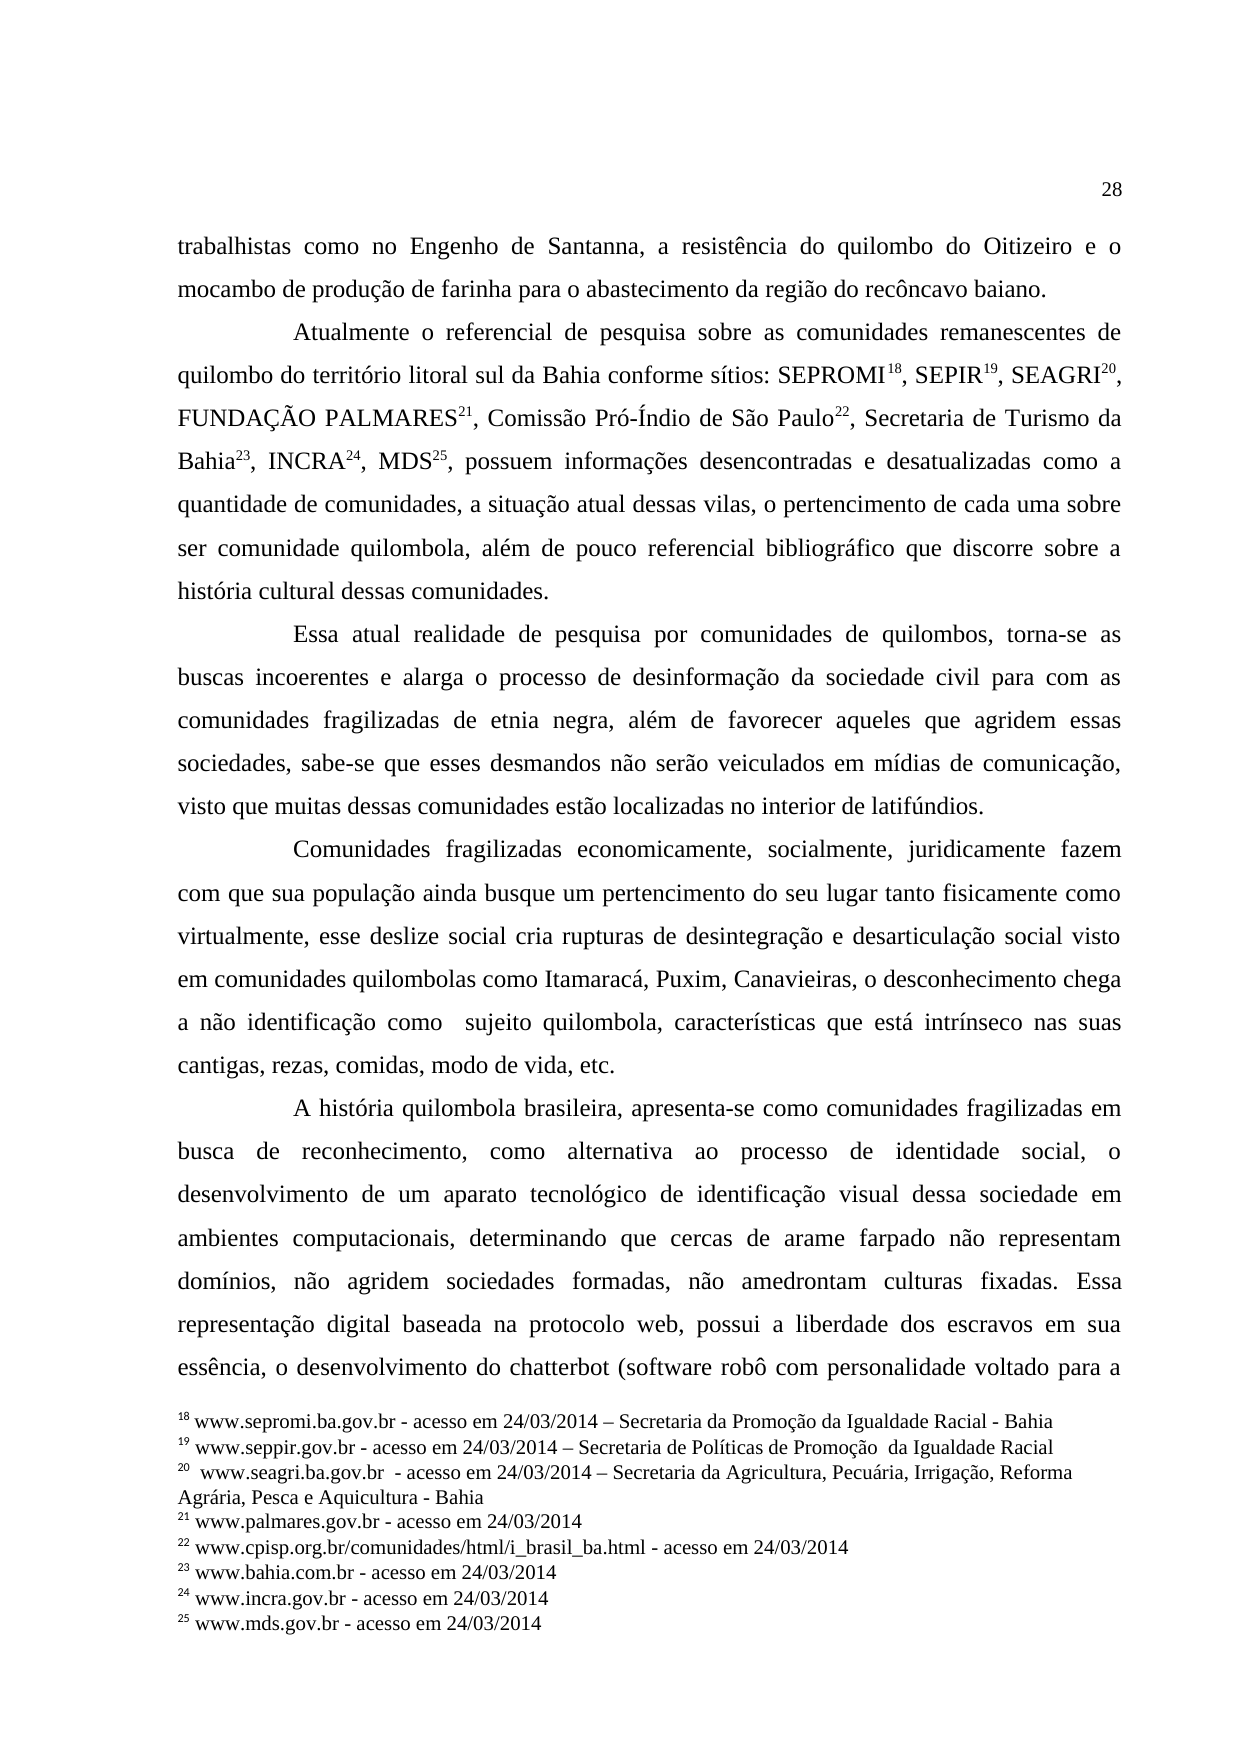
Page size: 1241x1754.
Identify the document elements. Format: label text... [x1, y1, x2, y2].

text Essa atual realidade de pesquisa por comunidades de quilombos, torna-se as buscas incoerentes e alarga o processo de desinformação da sociedade civil para com as comunidades fragilizadas de etnia negra, além de favorecer aqueles que agridem essas sociedades, sabe-se que esses desmandos não serão veiculados em mídias de comunicação, visto que muitas dessas comunidades estão localizadas no interior de latifúndios. [177, 619, 1122, 820]
text www.seppir.gov.br - acesso em 24/03/2014 – Secretaria de Políticas de Promoção da Igualdade Racial ‎ [177, 1434, 1122, 1459]
text www.cpisp.org.br/comunidades/html/i_brasil_ba.html - acesso em 24/03/2014 [177, 1534, 1122, 1559]
text www.incra.gov.br - acesso em 24/03/2014 [177, 1585, 1122, 1610]
text www.sepromi.ba.gov.br - acesso em 24/03/2014 – Secretaria da Promoção da Igualdade Racial - Bahia‎ [177, 1408, 1122, 1434]
text www.mds.gov.br - acesso em 24/03/2014 [177, 1610, 1122, 1636]
text www.palmares.gov.br - acesso em 24/03/2014 [177, 1509, 1122, 1534]
text www.bahia.com.br - acesso em 24/03/2014 [177, 1559, 1122, 1585]
text Comunidades fragilizadas economicamente, socialmente, juridicamente fazem com que sua população ainda busque um pertencimento do seu lugar tanto fisicamente como virtualmente, esse deslize social cria rupturas de desintegração e desarticulação social visto em comunidades quilombolas como Itamaracá, Puxim, Canavieiras, o desconhecimento chega a não identificação como sujeito quilombola, características que está intrínseco nas suas cantigas, rezas, comidas, modo de vida, etc. [177, 834, 1122, 1079]
text trabalhistas como no Engenho de Santanna, a resistência do quilombo do Oitizeiro e o mocambo de produção de farinha para o abastecimento da região do recôncavo baiano. [177, 231, 1122, 303]
text Atualmente o referencial de pesquisa sobre as comunidades remanescentes de quilombo do território litoral sul da Bahia conforme sítios: SEPROMI, SEPIR, SEAGRI, FUNDAÇÃO PALMARES, Comissão Pró-Índio de São Paulo, Secretaria de Turismo da Bahia, INCRA, MDS, possuem informações desencontradas e desatualizadas como a quantidade de comunidades, a situação atual dessas vilas, o pertencimento de cada uma sobre ser comunidade quilombola, além de pouco referencial bibliográfico que discorre sobre a história cultural dessas comunidades. [177, 317, 1122, 604]
text A história quilombola brasileira, apresenta-se como comunidades fragilizadas em busca de reconhecimento, como alternativa ao processo de identidade social, o desenvolvimento de um aparato tecnológico de identificação visual dessa sociedade em ambientes computacionais, determinando que cercas de arame farpado não representam domínios, não agridem sociedades formadas, não amedrontam culturas fixadas. Essa representação digital baseada na protocolo web, possui a liberdade dos escravos em sua essência, o desenvolvimento do chatterbot (software robô com personalidade voltado para a [177, 1093, 1122, 1381]
text www.seagri.ba.gov.br - acesso em 24/03/2014 – Secretaria da Agricultura, Pecuária, Irrigação, Reforma Agrária, Pesca e Aquicultura - Bahia [177, 1459, 1122, 1509]
